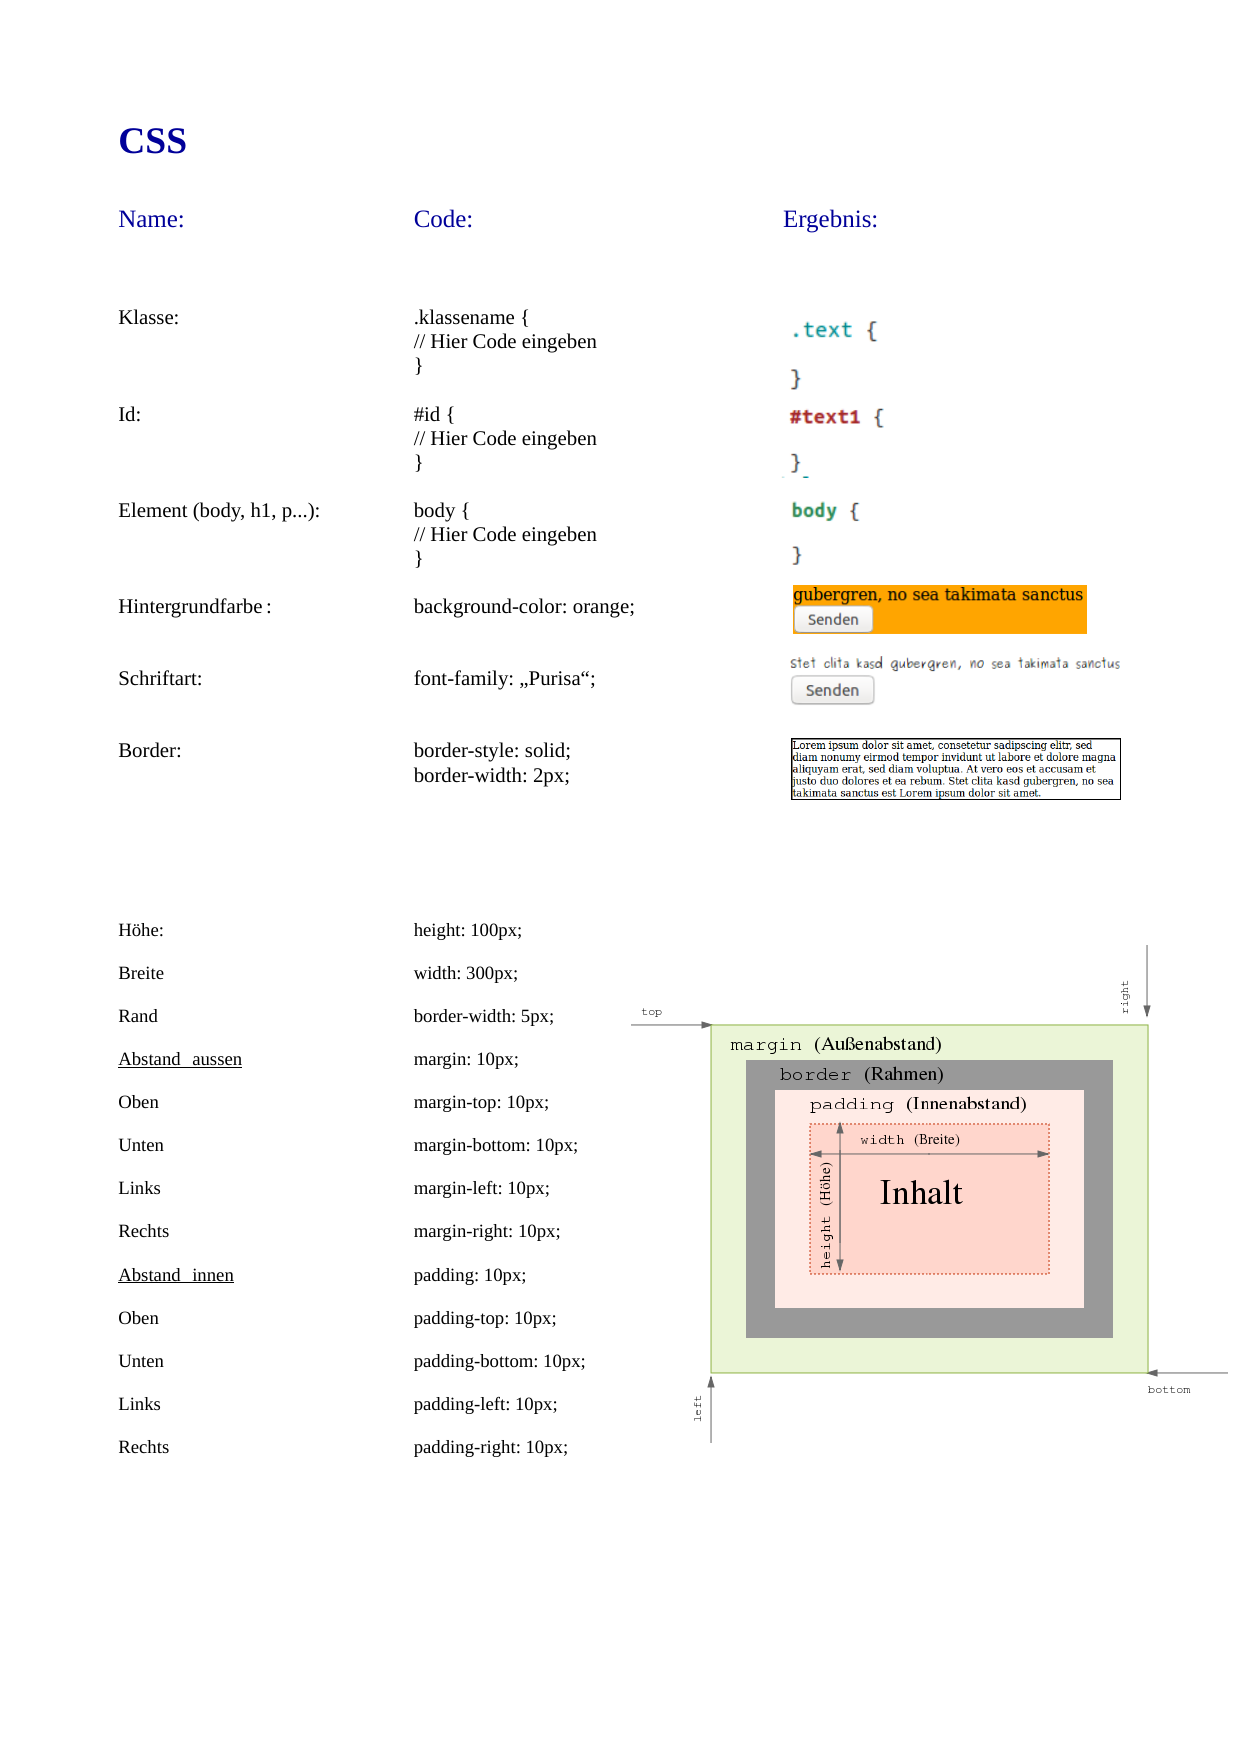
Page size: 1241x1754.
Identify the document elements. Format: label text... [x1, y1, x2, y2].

text Element (body, h1, p...): body { [118, 498, 779, 522]
text [904, 329, 1122, 353]
text // Hier Code eingeben [118, 522, 779, 546]
text Oben padding-top: 10px; [118, 1307, 614, 1328]
picture [614, 939, 1241, 1451]
text Breite width: 300px; [118, 962, 614, 983]
text // Hier Code eingeben [118, 426, 781, 450]
text Rechts padding-right: 10px; [118, 1436, 1122, 1457]
text [867, 498, 1122, 522]
text Unten margin-bottom: 10px; [118, 1134, 614, 1156]
picture [792, 585, 1087, 635]
picture [779, 494, 867, 570]
text Unten padding-bottom: 10px; [118, 1350, 614, 1371]
text border-width: 2px; [118, 762, 786, 787]
text Links padding-left: 10px; [118, 1393, 614, 1414]
picture [776, 316, 904, 398]
picture [781, 406, 893, 478]
picture [786, 734, 1125, 805]
text Border: border-style: solid; [118, 738, 786, 762]
text Links margin-left: 10px; [118, 1177, 614, 1199]
text [893, 450, 1122, 474]
text Hintergrundfarbe : background-color: orange; [118, 594, 792, 618]
text Höhe: height: 100px; [118, 918, 1122, 940]
text [867, 522, 1122, 546]
text } [118, 450, 781, 474]
text Abstand aussen margin: 10px; [118, 1048, 614, 1069]
text [867, 546, 1122, 570]
text [893, 426, 1122, 450]
text Oben margin-top: 10px; [118, 1091, 614, 1112]
picture [786, 656, 1123, 712]
text Klasse: .klassename { [118, 305, 1122, 329]
text Abstand innen padding: 10px; [118, 1263, 614, 1285]
text Name: Code: Ergebnis: [118, 204, 1122, 233]
text CSS [118, 118, 1122, 161]
text // Hier Code eingeben [118, 329, 776, 353]
text } Id: #id { [118, 353, 1122, 426]
text } [118, 546, 779, 570]
text Rand border-width: 5px; [118, 1005, 614, 1026]
text Rechts margin-right: 10px; [118, 1220, 614, 1242]
text Schriftart: font-family: „Purisa“; [118, 666, 786, 690]
